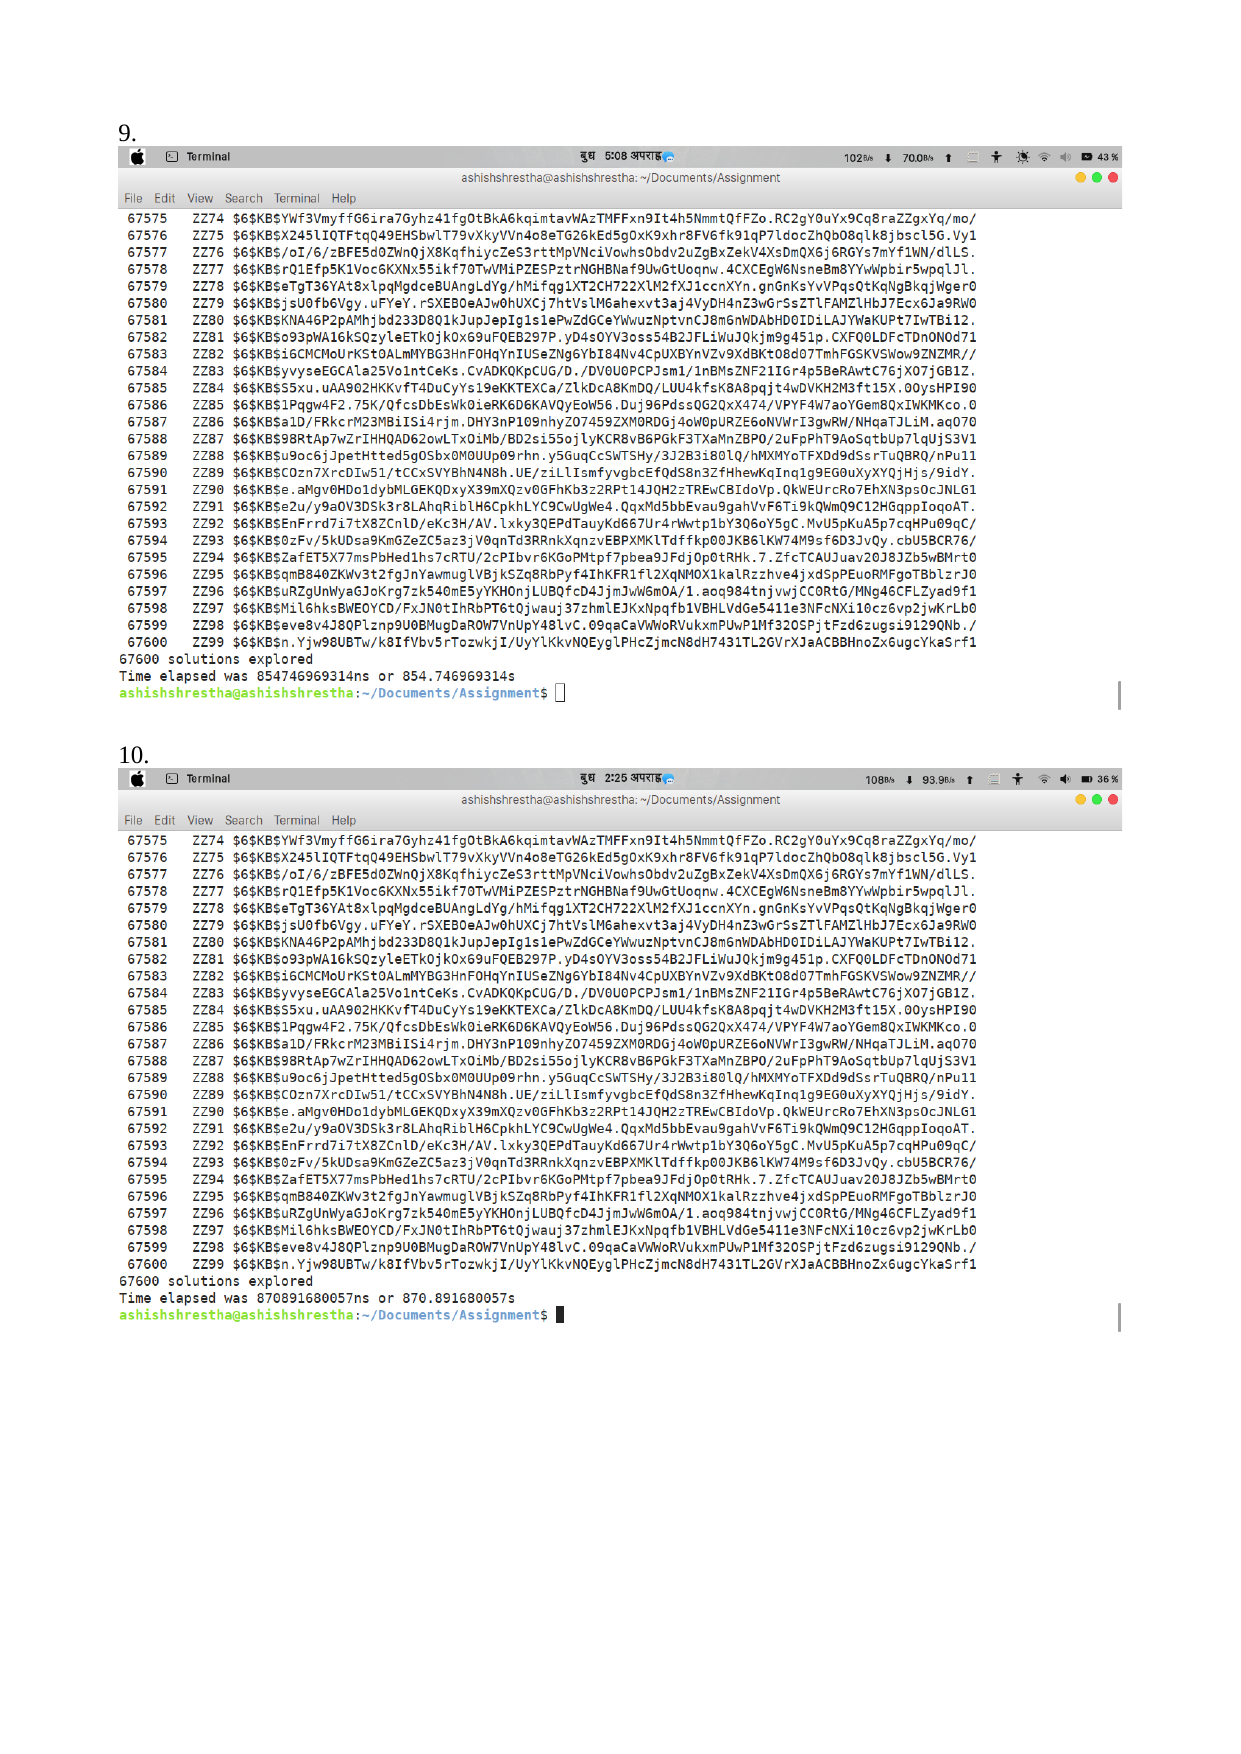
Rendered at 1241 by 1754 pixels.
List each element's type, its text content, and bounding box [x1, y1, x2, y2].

text 9. [118, 118, 1122, 146]
picture [118, 146, 1123, 712]
picture [118, 768, 1123, 1334]
text 10. [118, 740, 1122, 768]
